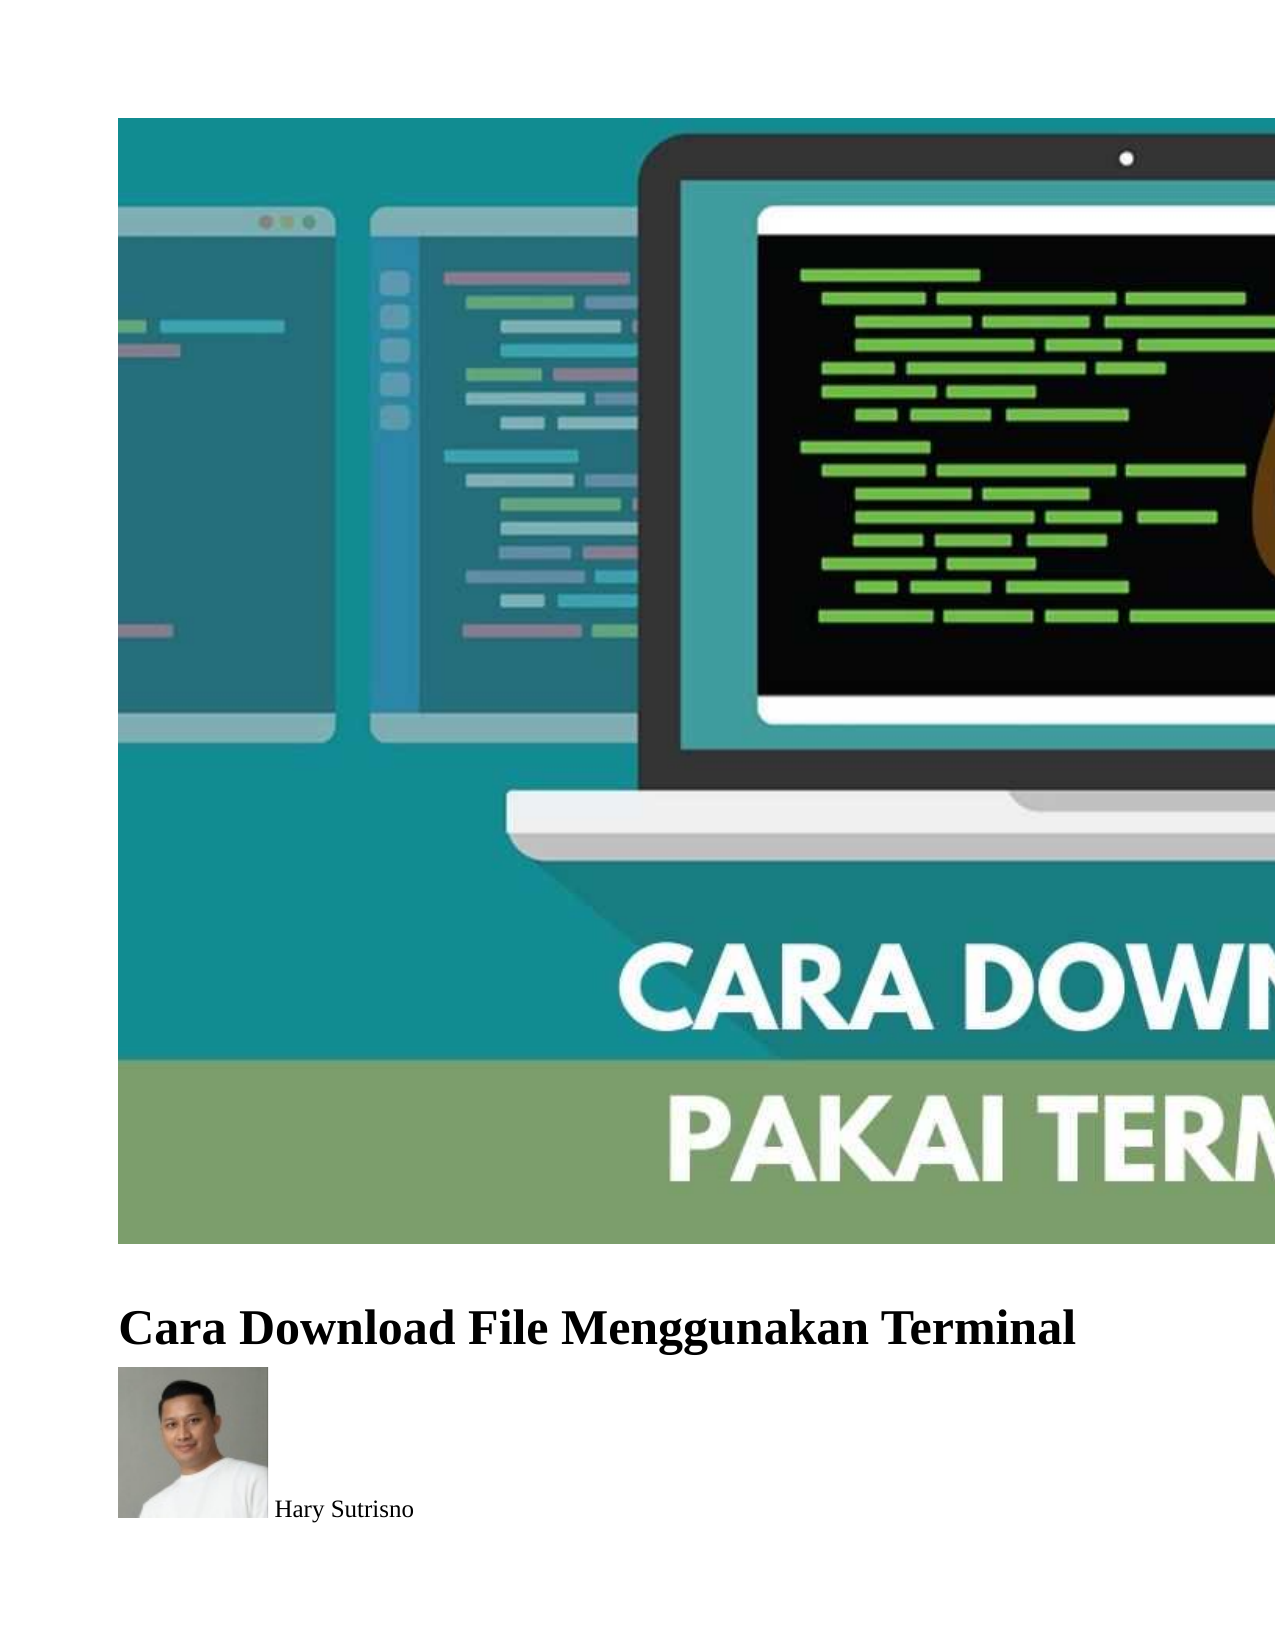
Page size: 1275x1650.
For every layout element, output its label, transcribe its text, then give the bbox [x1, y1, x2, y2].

text Hary Sutrisno [118, 1368, 1157, 1523]
picture [118, 1367, 269, 1518]
subtitle Cara Download File Menggunakan Terminal [118, 1298, 1157, 1355]
picture [118, 118, 1275, 1244]
